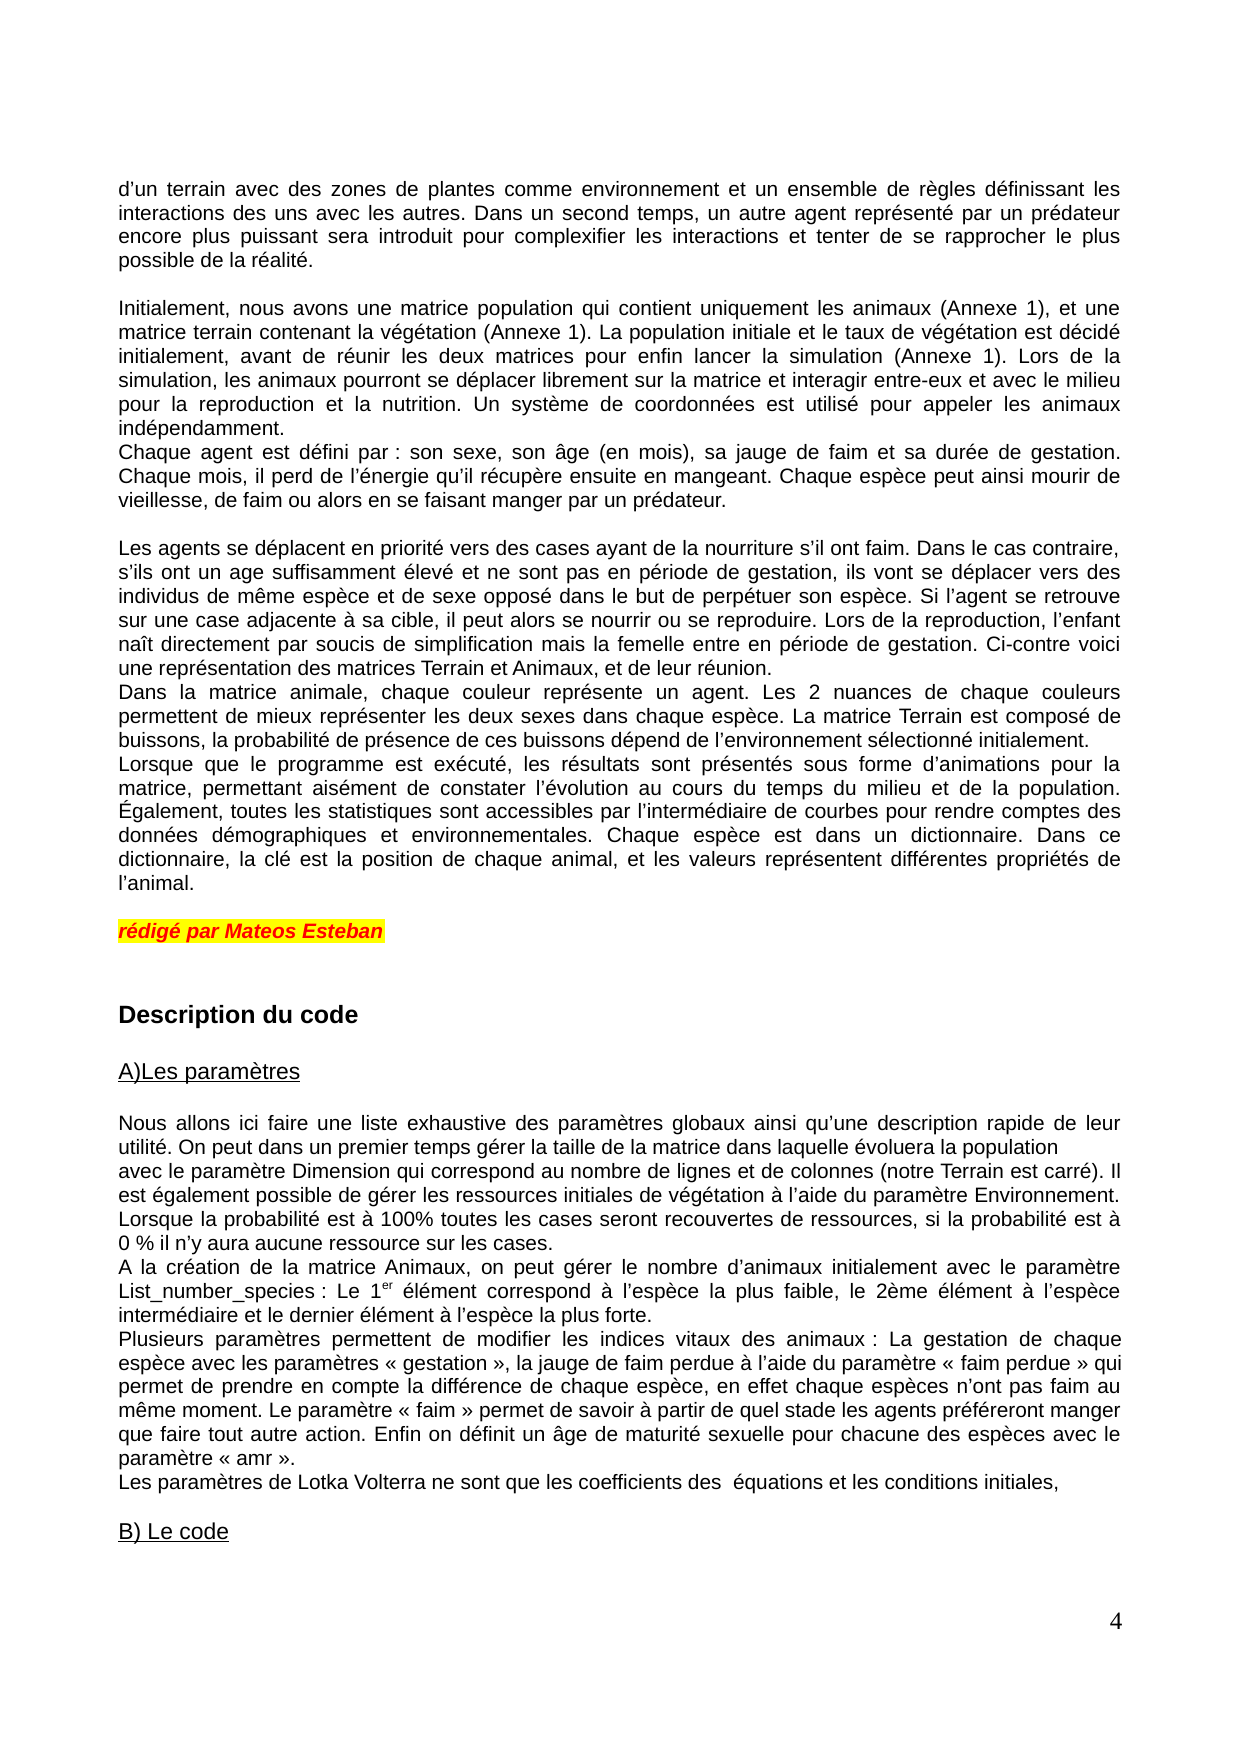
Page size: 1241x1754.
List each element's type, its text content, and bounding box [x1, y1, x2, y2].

text Chaque agent est défini par : son sexe, son âge (en mois), sa jauge de faim et sa durée de gestation. Chaque mois, il perd de l’énergie qu’il récupère ensuite en mangeant. Chaque espèce peut ainsi mourir de vieillesse, de faim ou alors en se faisant manger par un prédateur. [118, 440, 1122, 512]
text Lorsque que le programme est exécuté, les résultats sont présentés sous forme d’animations pour la matrice, permettant aisément de constater l’évolution au cours du temps du milieu et de la population. Également, toutes les statistiques sont accessibles par l’intermédiaire de courbes pour rendre comptes des données démographiques et environnementales. Chaque espèce est dans un dictionnaire. Dans ce dictionnaire, la clé est la position de chaque animal, et les valeurs représentent différentes propriétés de l’animal. [118, 751, 1122, 895]
text Nous allons ici faire une liste exhaustive des paramètres globaux ainsi qu’une description rapide de leur utilité. On peut dans un premier temps gérer la taille de la matrice dans laquelle évoluera la population [118, 1111, 1122, 1159]
text avec le paramètre Dimension qui correspond au nombre de lignes et de colonnes (notre Terrain est carré). Il est également possible de gérer les ressources initiales de végétation à l’aide du paramètre Environnement. Lorsque la probabilité est à 100% toutes les cases seront recouvertes de ressources, si la probabilité est à 0 % il n’y aura aucune ressource sur les cases. [118, 1159, 1122, 1254]
text Les paramètres de Lotka Volterra ne sont que les coefficients des équations et les conditions initiales, [118, 1470, 1122, 1494]
text Description du code [118, 1001, 1122, 1029]
text rédigé par Mateos Esteban [118, 919, 1122, 943]
text B) Le code [118, 1518, 1122, 1544]
text d’un terrain avec des zones de plantes comme environnement et un ensemble de règles définissant les interactions des uns avec les autres. Dans un second temps, un autre agent représenté par un prédateur encore plus puissant sera introduit pour complexifier les interactions et tenter de se rapprocher le plus possible de la réalité. [118, 176, 1122, 272]
text A la création de la matrice Animaux, on peut gérer le nombre d’animaux initialement avec le paramètre List_number_species : Le 1er élément correspond à l’espèce la plus faible, le 2ème élément à l’espèce intermédiaire et le dernier élément à l’espèce la plus forte. [118, 1254, 1122, 1326]
text Dans la matrice animale, chaque couleur représente un agent. Les 2 nuances de chaque couleurs permettent de mieux représenter les deux sexes dans chaque espèce. La matrice Terrain est composé de buissons, la probabilité de présence de ces buissons dépend de l’environnement sélectionné initialement. [118, 679, 1122, 751]
text Les agents se déplacent en priorité vers des cases ayant de la nourriture s’il ont faim. Dans le cas contraire, s’ils ont un age suffisamment élevé et ne sont pas en période de gestation, ils vont se déplacer vers des individus de même espèce et de sexe opposé dans le but de perpétuer son espèce. Si l’agent se retrouve sur une case adjacente à sa cible, il peut alors se nourrir ou se reproduire. Lors de la reproduction, l’enfant naît directement par soucis de simplification mais la femelle entre en période de gestation. Ci-contre voici une représentation des matrices Terrain et Animaux, et de leur réunion. [118, 536, 1122, 679]
text Plusieurs paramètres permettent de modifier les indices vitaux des animaux : La gestation de chaque espèce avec les paramètres « gestation », la jauge de faim perdue à l’aide du paramètre « faim perdue » qui permet de prendre en compte la différence de chaque espèce, en effet chaque espèces n’ont pas faim au même moment. Le paramètre « faim » permet de savoir à partir de quel stade les agents préféreront manger que faire tout autre action. Enfin on définit un âge de maturité sexuelle pour chacune des espèces avec le paramètre « amr ». [118, 1326, 1122, 1470]
text Initialement, nous avons une matrice population qui contient uniquement les animaux (Annexe 1), et une matrice terrain contenant la végétation (Annexe 1). La population initiale et le taux de végétation est décidé initialement, avant de réunir les deux matrices pour enfin lancer la simulation (Annexe 1). Lors de la simulation, les animaux pourront se déplacer librement sur la matrice et interagir entre-eux et avec le milieu pour la reproduction et la nutrition. Un système de coordonnées est utilisé pour appeler les animaux indépendamment. [118, 296, 1122, 440]
text A)Les paramètres [118, 1058, 1122, 1084]
